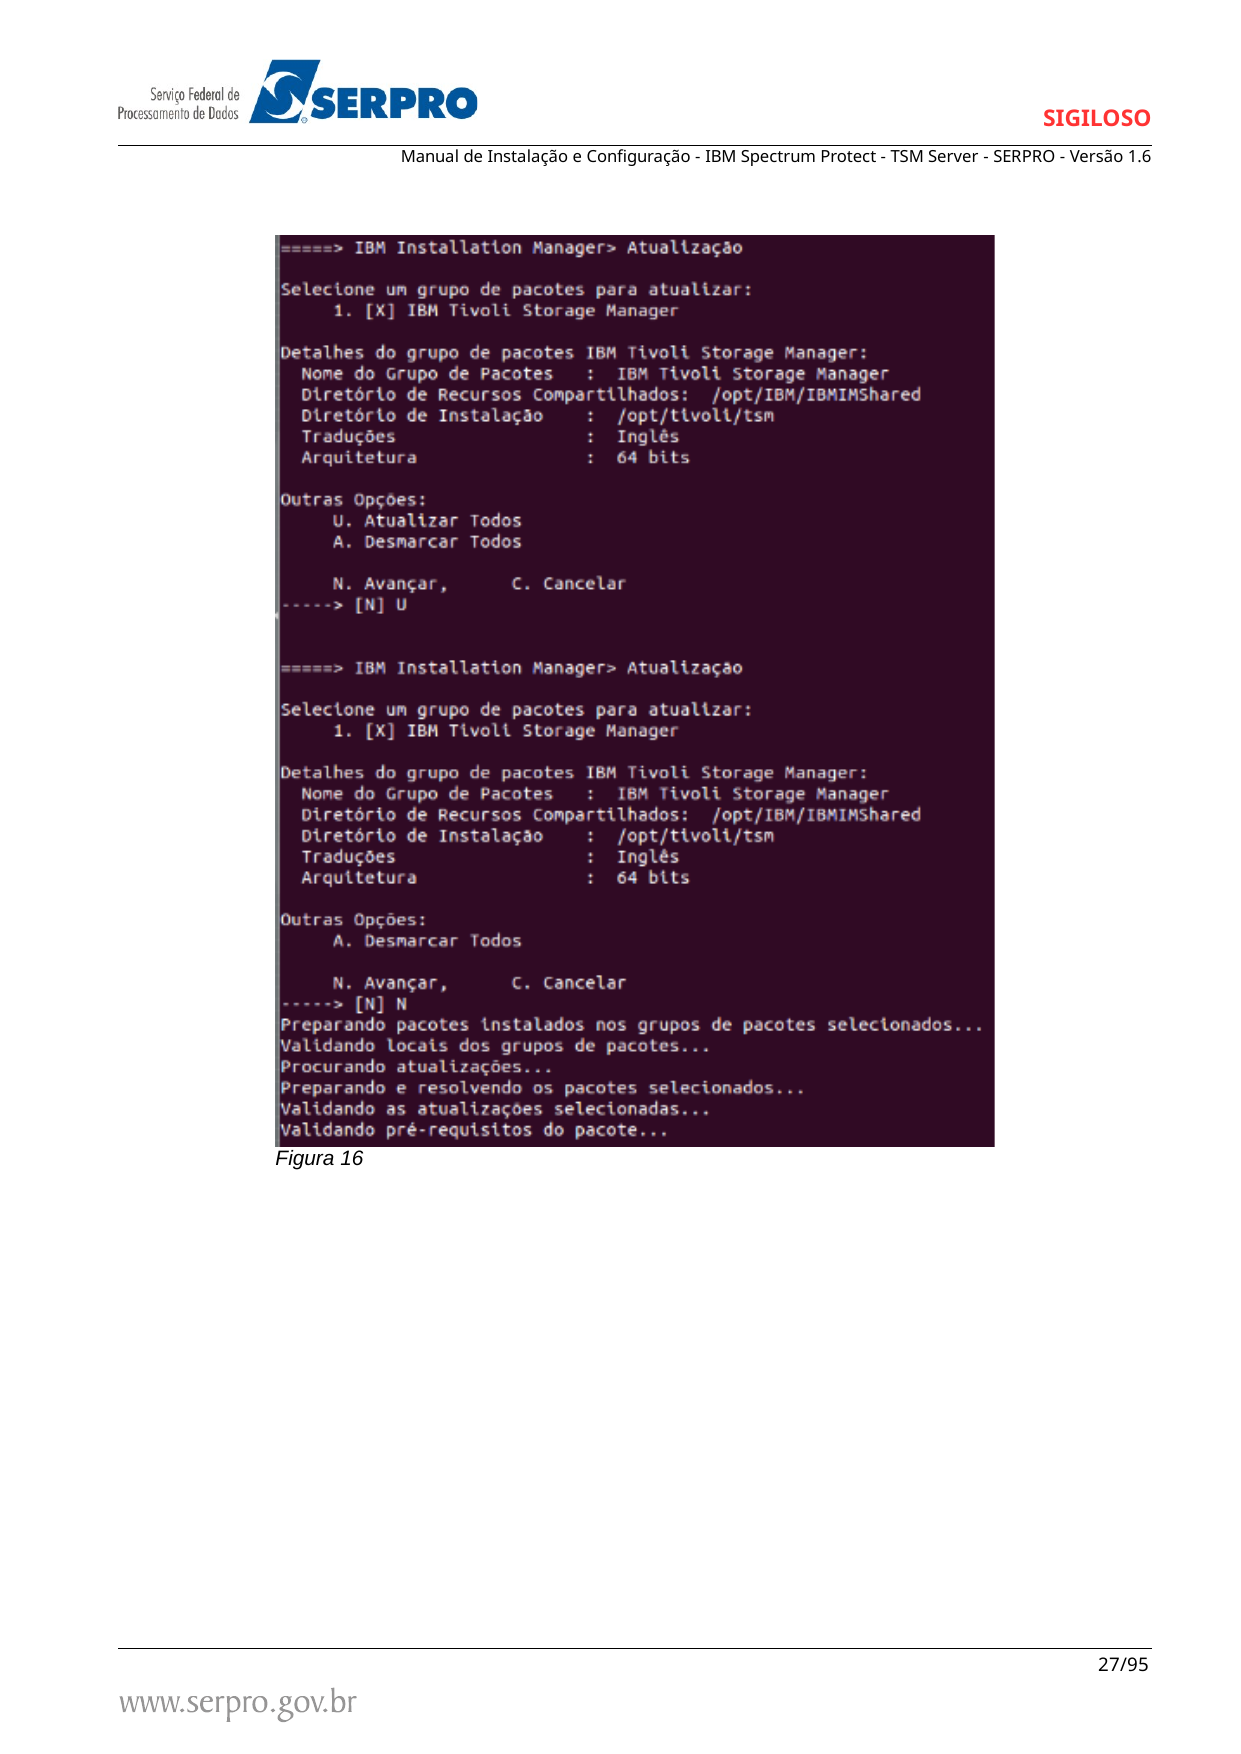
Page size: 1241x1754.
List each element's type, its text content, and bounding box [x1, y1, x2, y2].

picture [275, 235, 995, 1147]
text Figura 16 [275, 1147, 995, 1170]
picture [118, 59, 478, 124]
